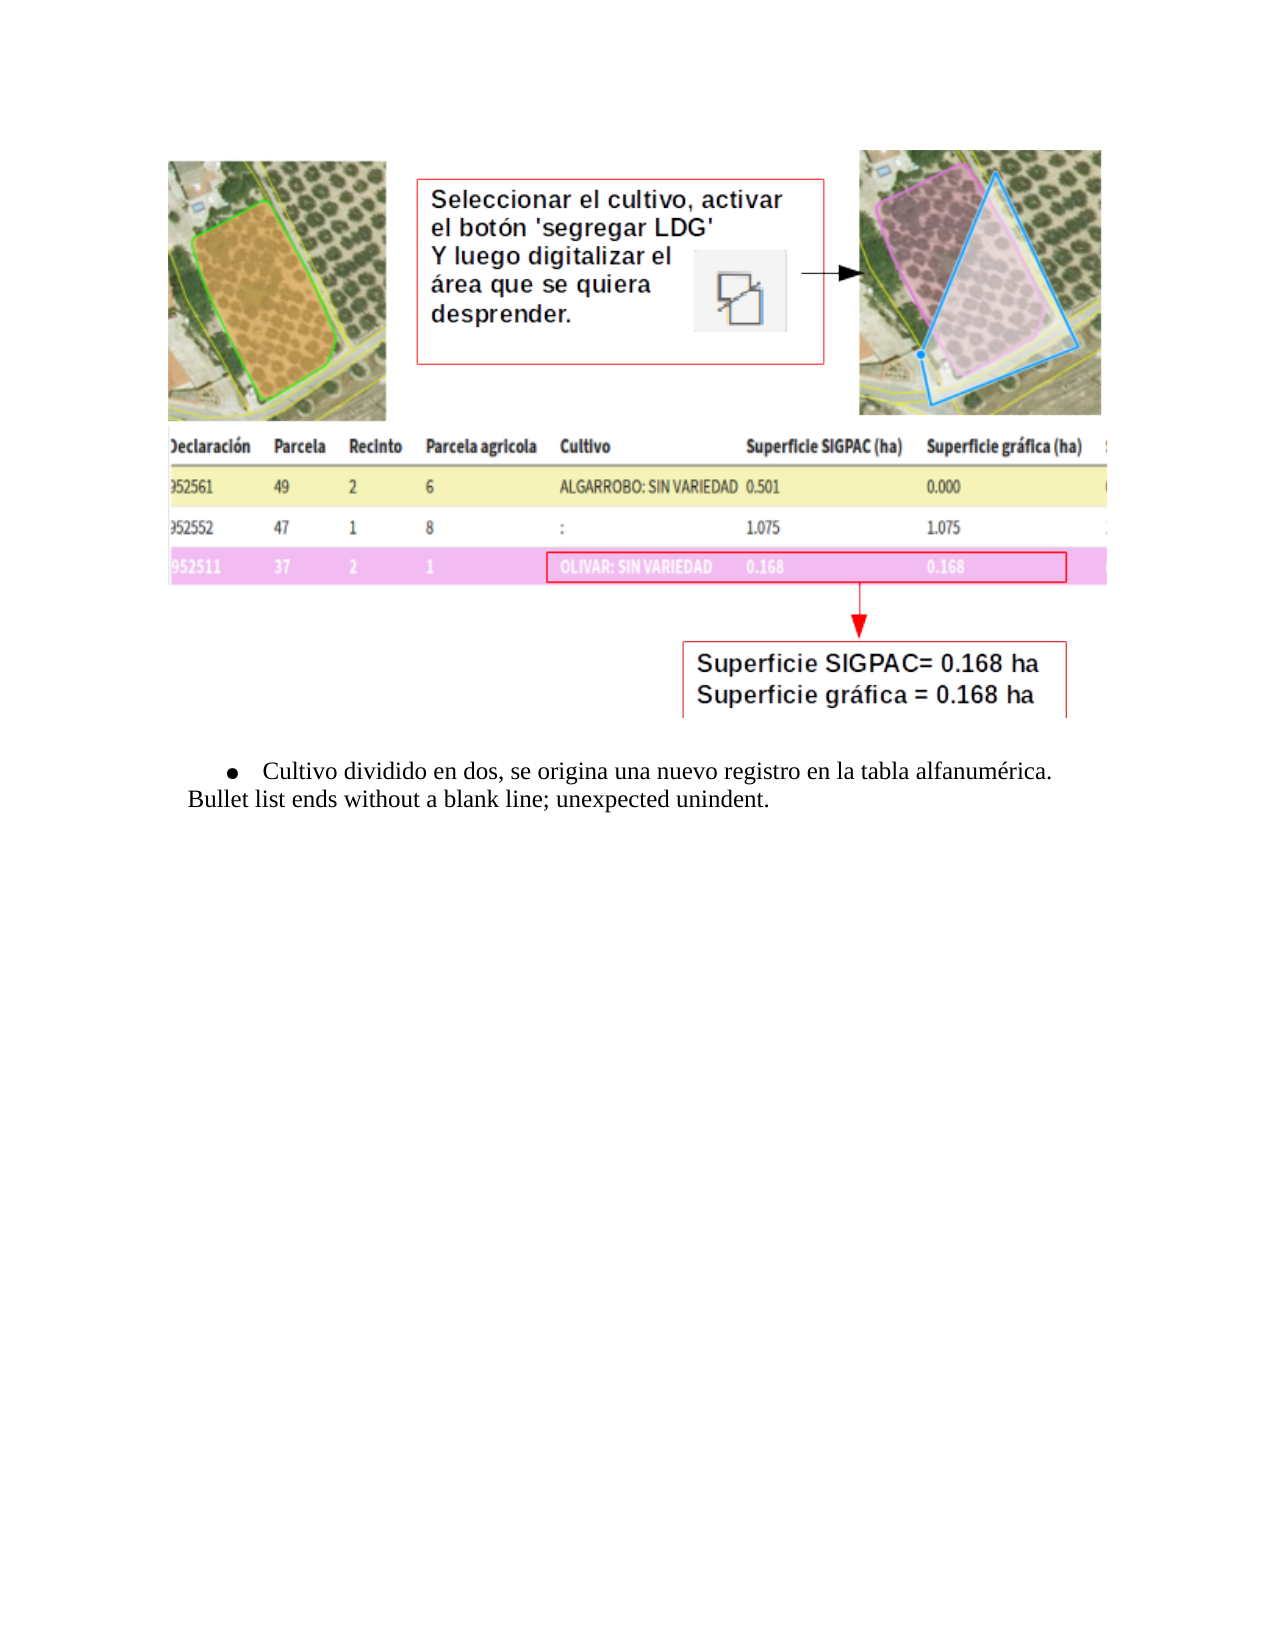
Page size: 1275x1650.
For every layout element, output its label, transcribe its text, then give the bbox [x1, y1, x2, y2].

list Cultivo dividido en dos, se origina una nuevo registro en la tabla alfanumérica. [225, 757, 1087, 785]
picture [168, 150, 1108, 718]
text Bullet list ends without a blank line; unexpected unindent. [187, 785, 1087, 813]
